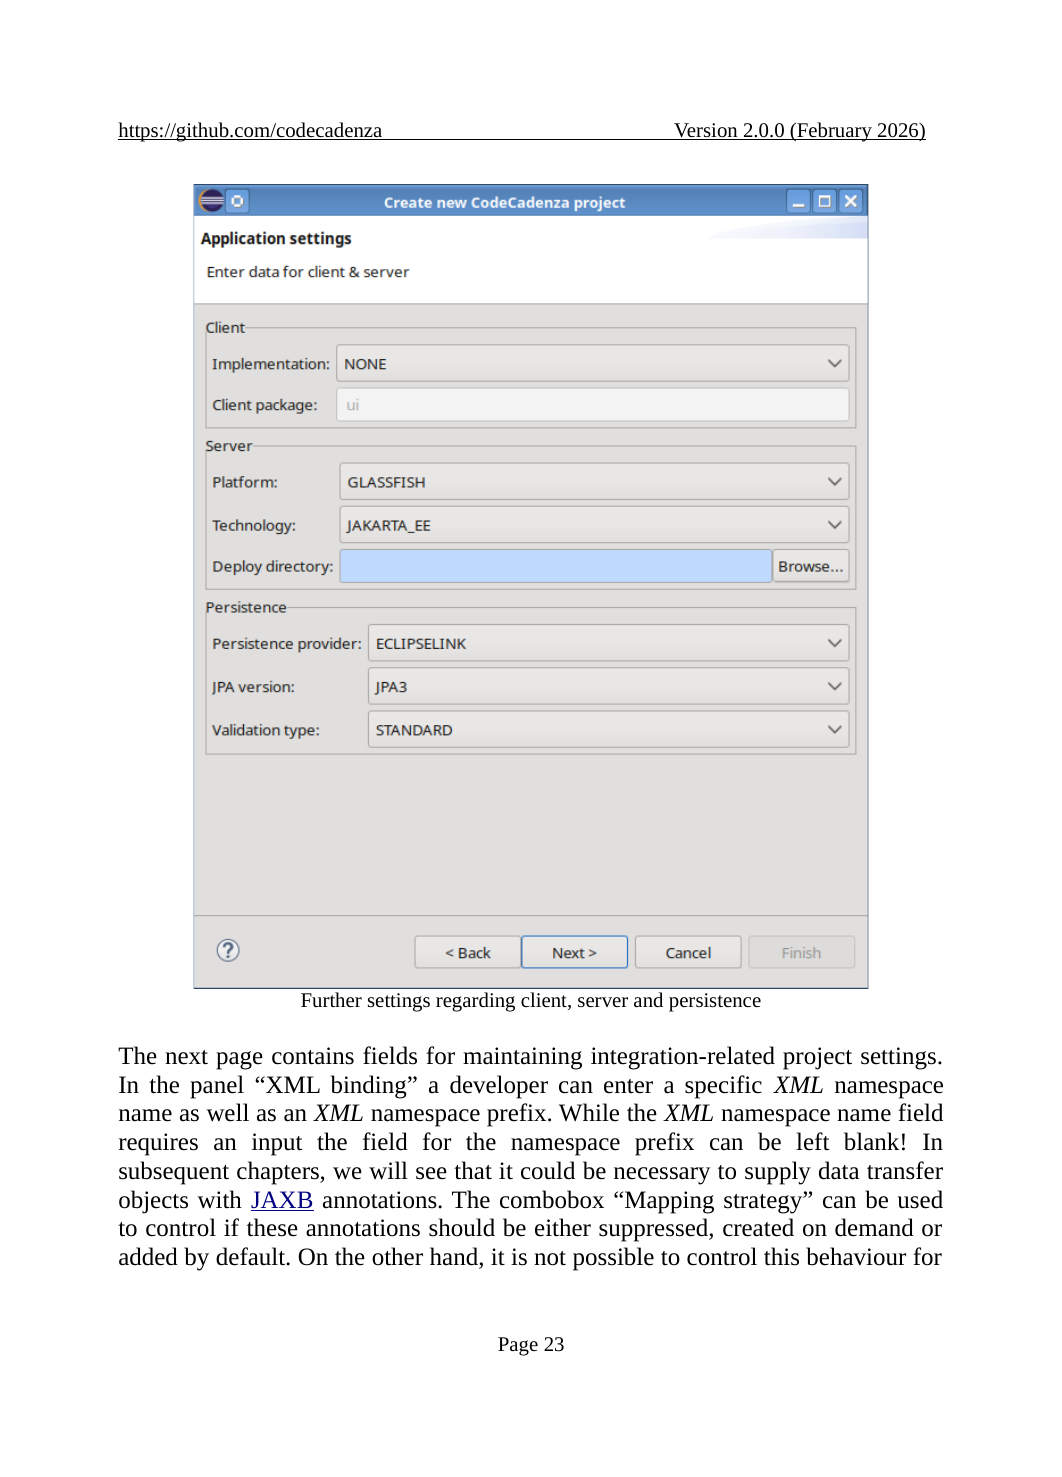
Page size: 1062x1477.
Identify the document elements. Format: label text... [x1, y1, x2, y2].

text The next page contains fields for maintaining integration-related project settings. In the panel “XML binding” a developer can enter a specific XML namespace name as well as an XML namespace prefix. While the XML namespace name field requires an input the field for the namespace prefix can be left blank! In subsequent chapters, we will see that it could be necessary to supply data transfer objects with JAXB annotations. The combobox “Mapping strategy” can be used to control if these annotations should be either suppressed, created on demand or added by default. On the other hand, it is not possible to control this behaviour for [118, 1041, 944, 1271]
picture [193, 184, 869, 989]
text Further settings regarding client, server and persistence [193, 989, 868, 1012]
